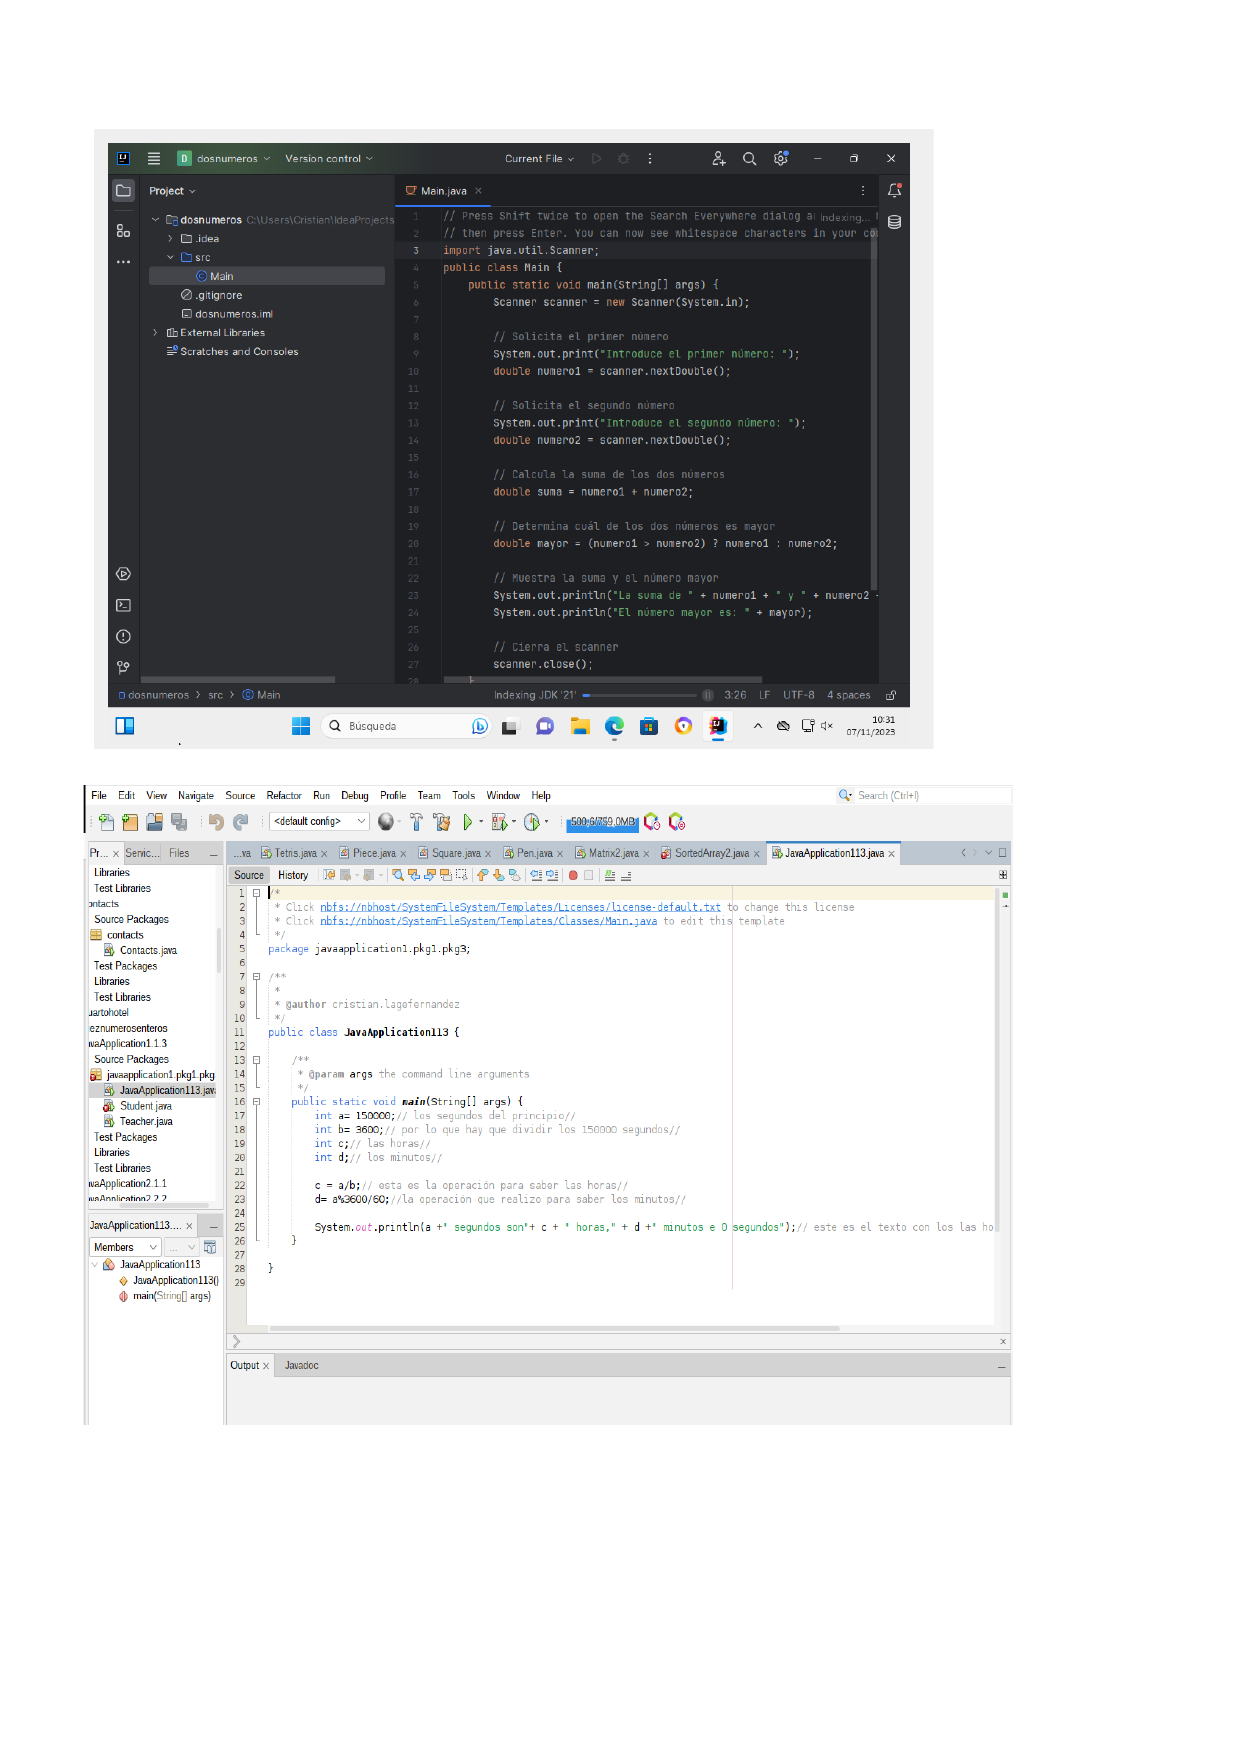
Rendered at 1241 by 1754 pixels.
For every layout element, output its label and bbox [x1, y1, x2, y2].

picture [94, 129, 934, 749]
picture [83, 785, 1013, 1425]
